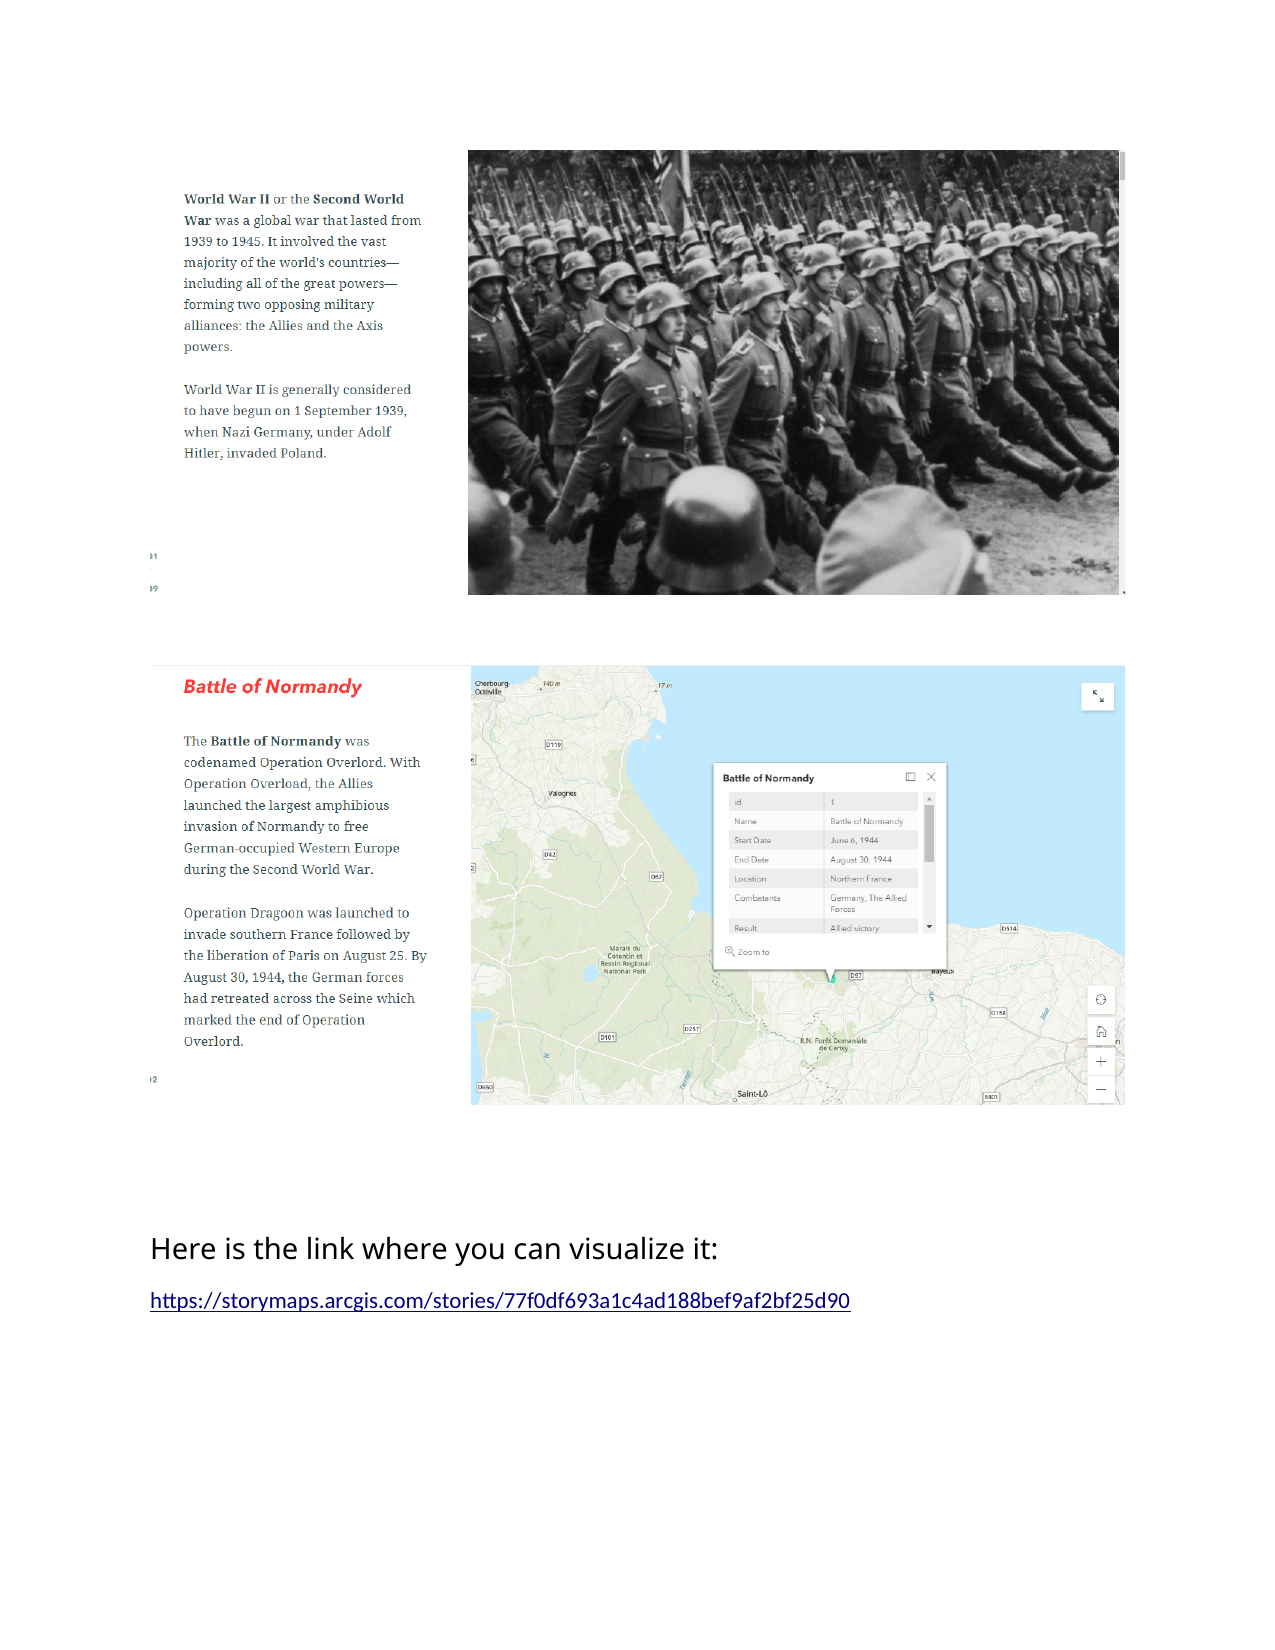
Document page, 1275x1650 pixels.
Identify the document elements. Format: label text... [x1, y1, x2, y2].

text Here is the link where you can visualize it: [150, 1228, 1125, 1268]
text https://storymaps.arcgis.com/stories/77f0df693a1c4ad188bef9af2bf25d90 [150, 1287, 1125, 1314]
